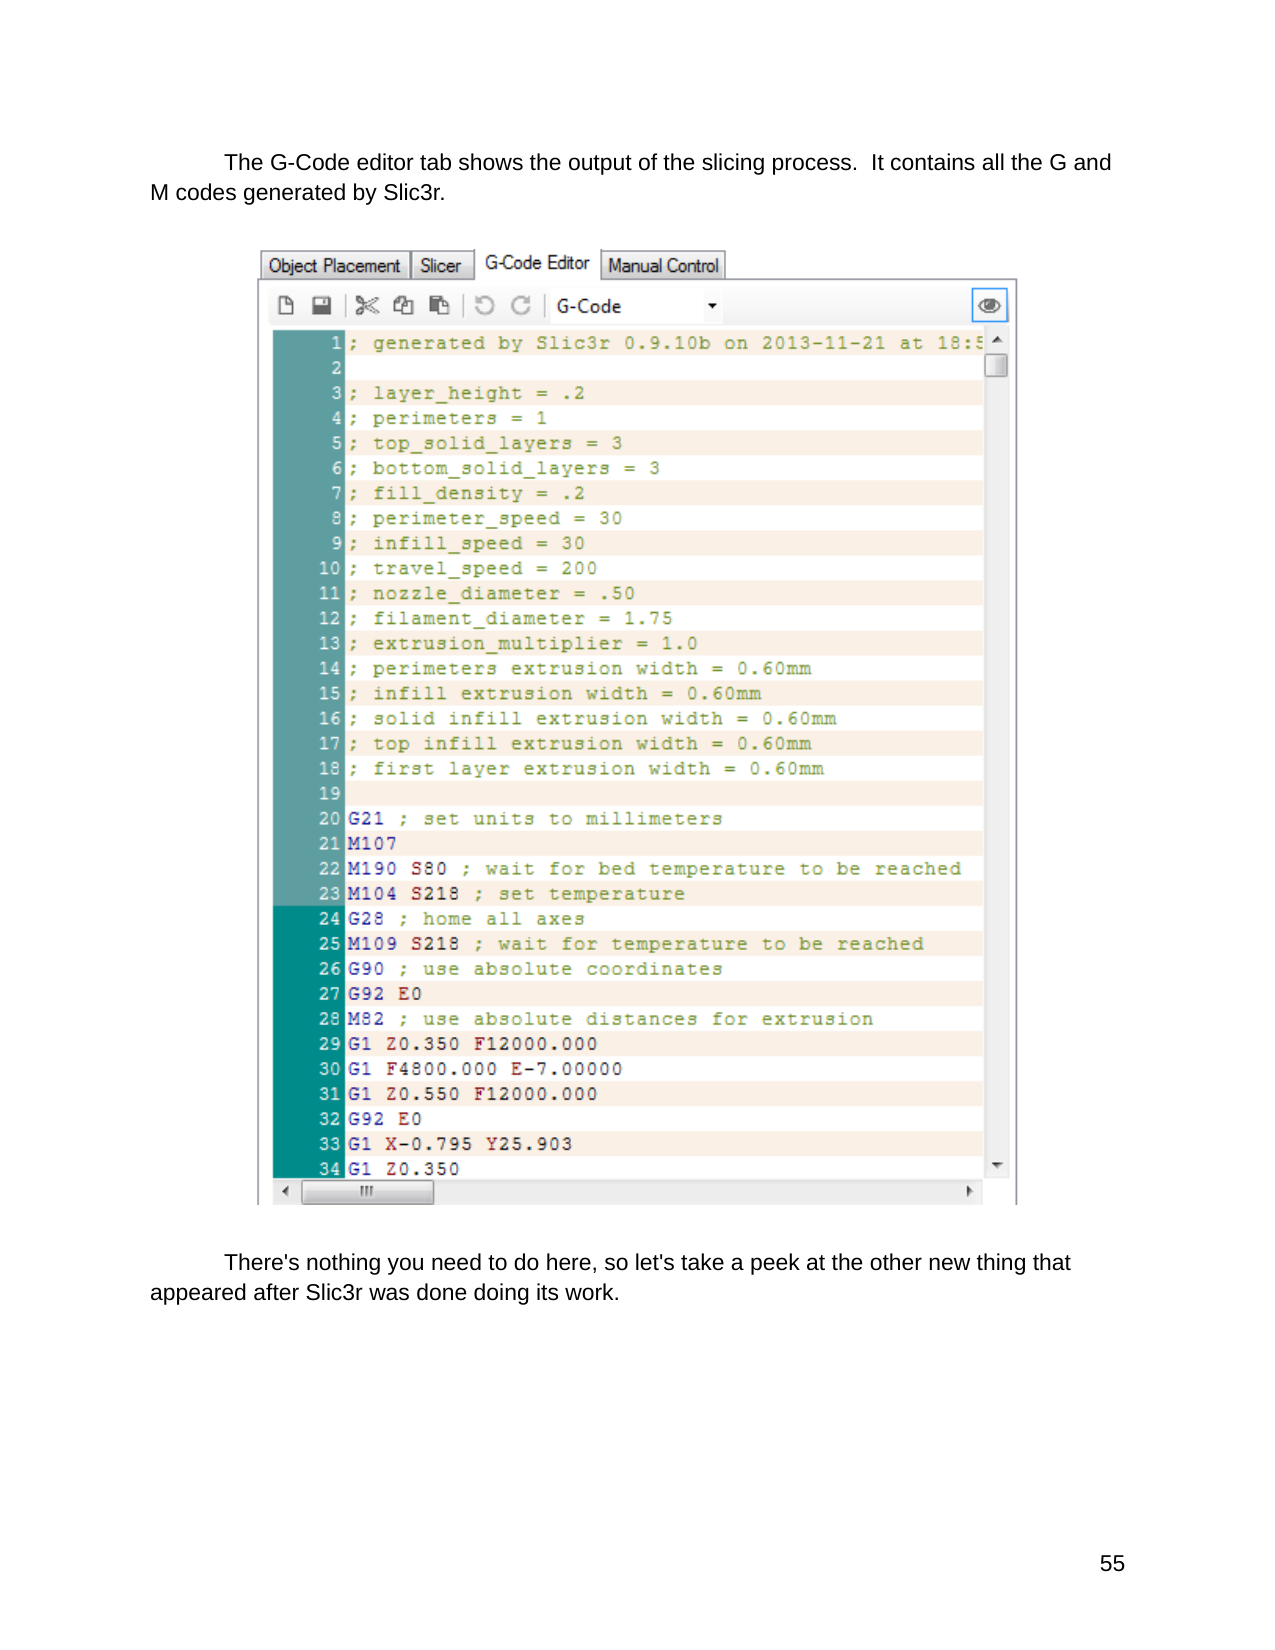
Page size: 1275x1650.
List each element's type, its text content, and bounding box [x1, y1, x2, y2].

text There's nothing you need to do here, so let's take a peek at the other new thing that appeared after Slic3r was done doing its work. [150, 1250, 1125, 1305]
picture [257, 249, 1018, 1205]
text The G-Code editor tab shows the output of the slicing process. It contains all the G and M codes generated by Slic3r. [150, 150, 1125, 205]
